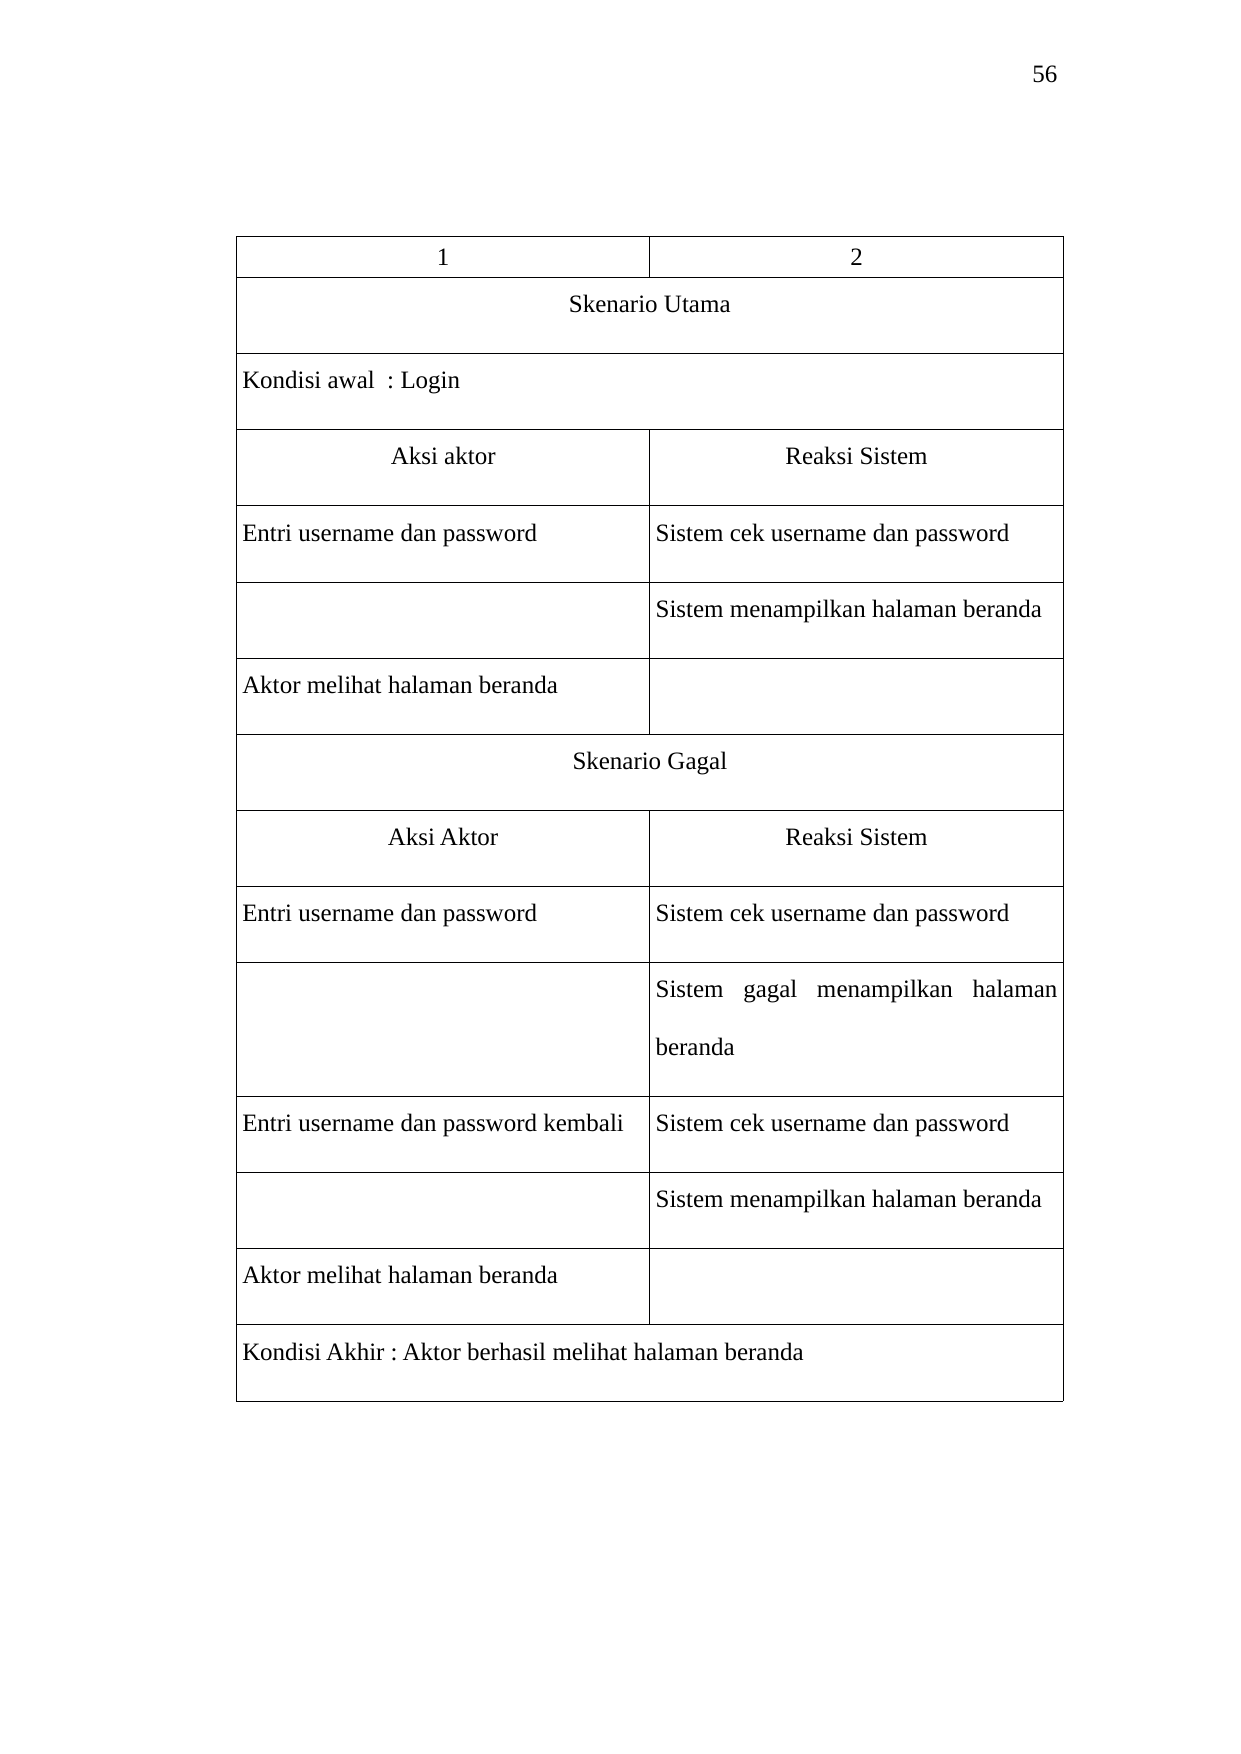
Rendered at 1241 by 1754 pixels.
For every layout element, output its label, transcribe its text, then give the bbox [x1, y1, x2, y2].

table_cell Entri username dan password [237, 506, 649, 582]
table_cell Aktor melihat halaman beranda [237, 659, 649, 734]
table_cell [237, 1173, 649, 1248]
table_cell [650, 659, 1063, 734]
table_cell Reaksi Sistem [650, 430, 1063, 505]
table_cell Kondisi Akhir : Aktor berhasil melihat halaman beranda [237, 1325, 1063, 1401]
table_cell [237, 963, 649, 1096]
table_cell Entri username dan password kembali [237, 1097, 649, 1172]
table_cell [237, 583, 649, 658]
table_cell Sistem cek username dan password [650, 506, 1063, 582]
table_cell Aktor melihat halaman beranda [237, 1249, 649, 1324]
table_cell Entri username dan password [237, 887, 649, 962]
table_cell Aksi aktor [237, 430, 649, 505]
table_cell 2 [650, 237, 1063, 277]
table_cell Skenario Utama [237, 278, 1063, 353]
table_cell Sistem menampilkan halaman beranda [650, 583, 1063, 658]
table_cell Aksi Aktor [237, 811, 649, 886]
table_cell 1 [237, 237, 649, 277]
table_cell Sistem gagal menampilkan halaman beranda [650, 963, 1063, 1096]
table_cell Skenario Gagal [237, 735, 1063, 810]
table_cell Reaksi Sistem [650, 811, 1063, 886]
table_cell [650, 1249, 1063, 1324]
table_cell Kondisi awal : Login [237, 354, 1063, 429]
table_cell Sistem cek username dan password [650, 1097, 1063, 1172]
table_cell Sistem cek username dan password [650, 887, 1063, 962]
table_cell Sistem menampilkan halaman beranda [650, 1173, 1063, 1248]
